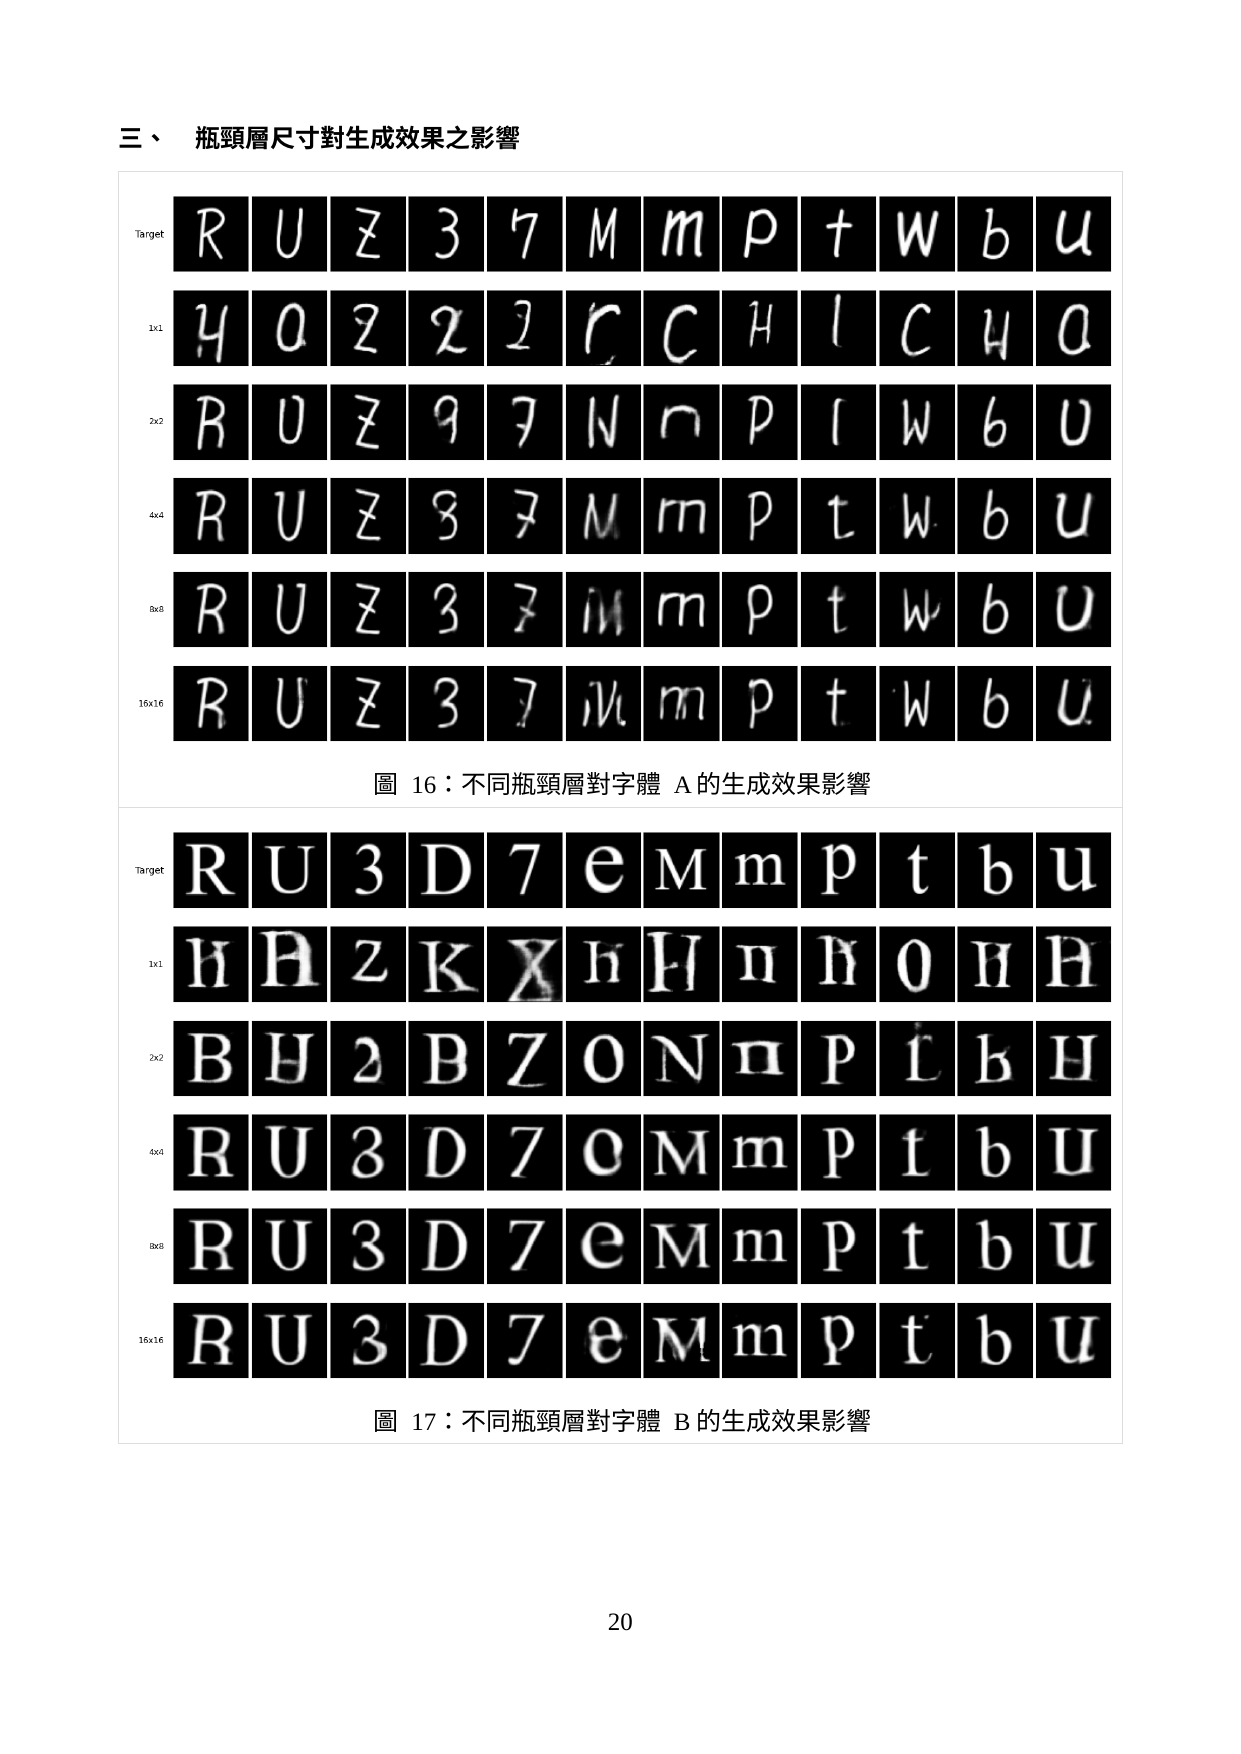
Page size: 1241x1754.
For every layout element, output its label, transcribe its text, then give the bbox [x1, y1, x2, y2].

subtitle 瓶頸層尺寸對生成效果之影響 [118, 118, 1122, 154]
picture [128, 190, 1117, 747]
table_cell [119, 808, 1122, 1443]
picture [128, 826, 1117, 1384]
table_header [119, 172, 1122, 807]
